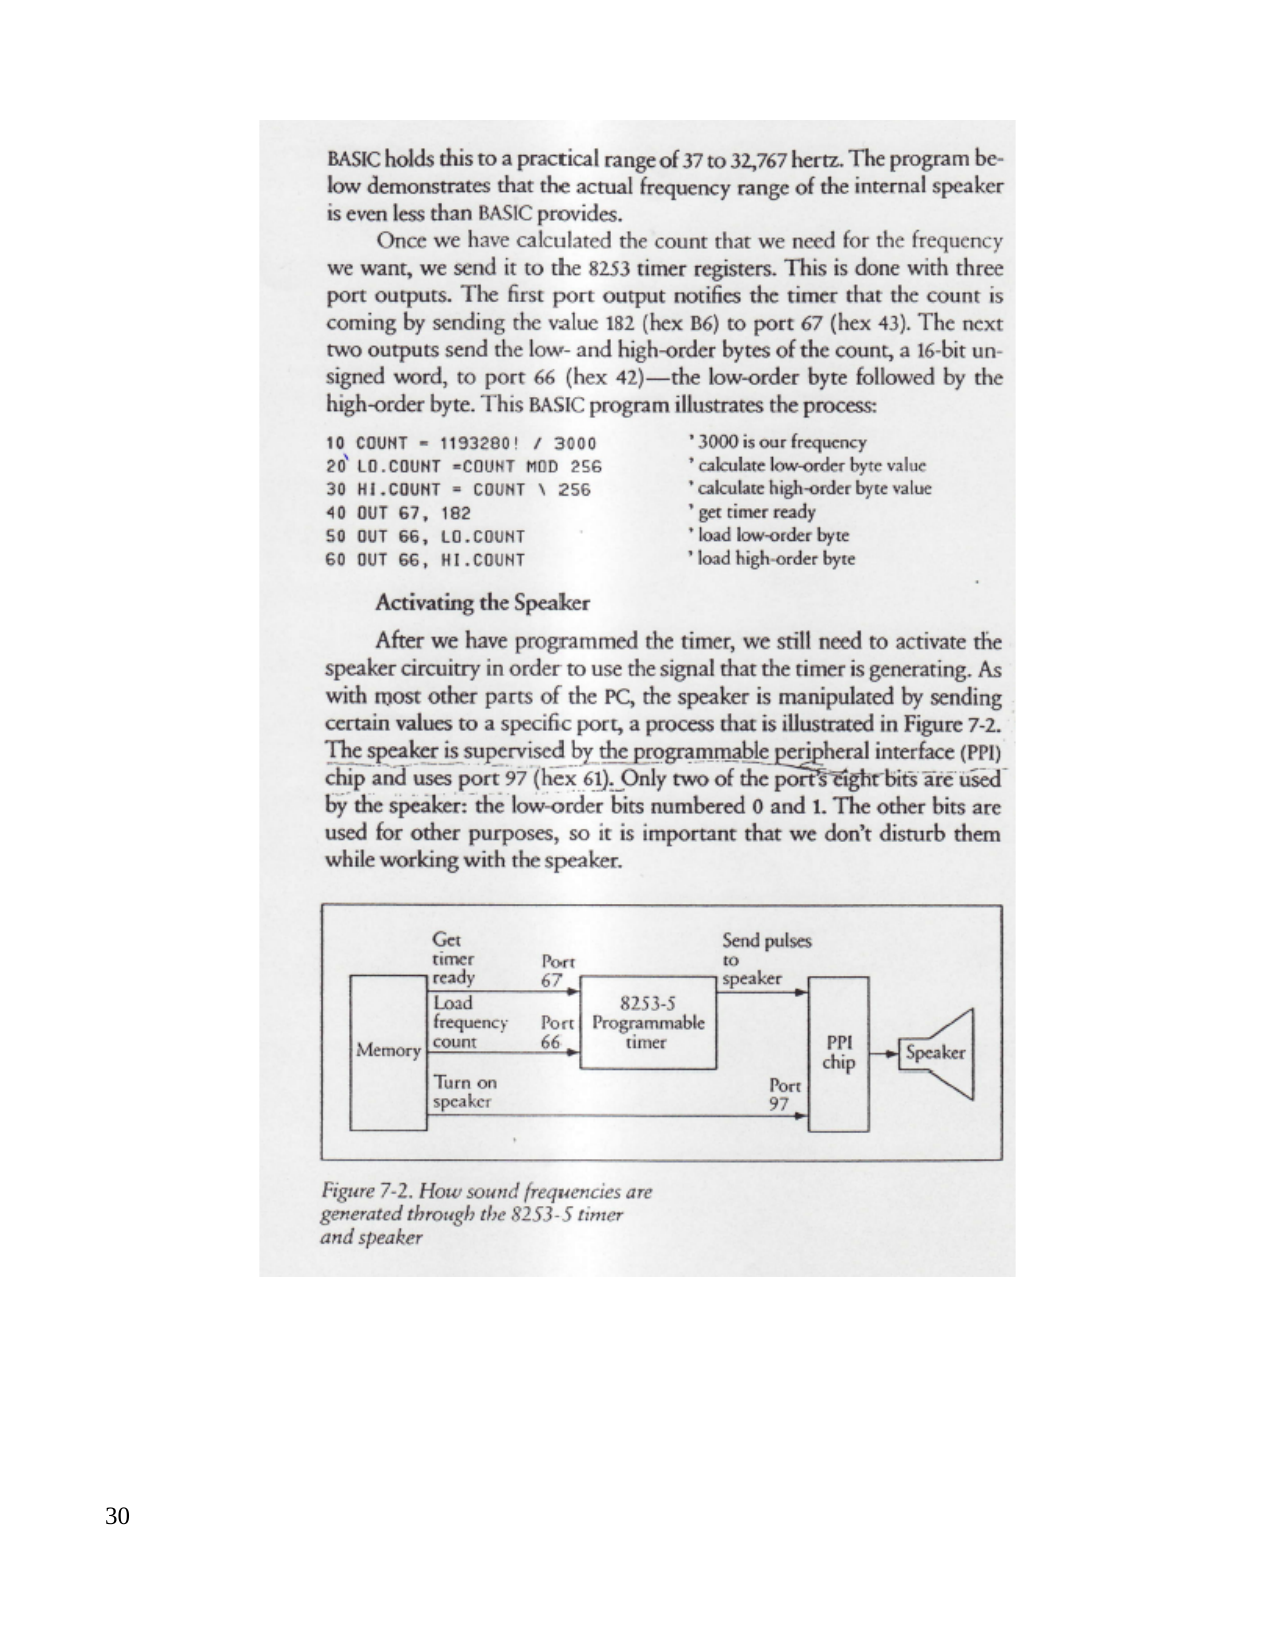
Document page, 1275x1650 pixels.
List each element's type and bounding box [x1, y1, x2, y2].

picture [259, 120, 1016, 1277]
